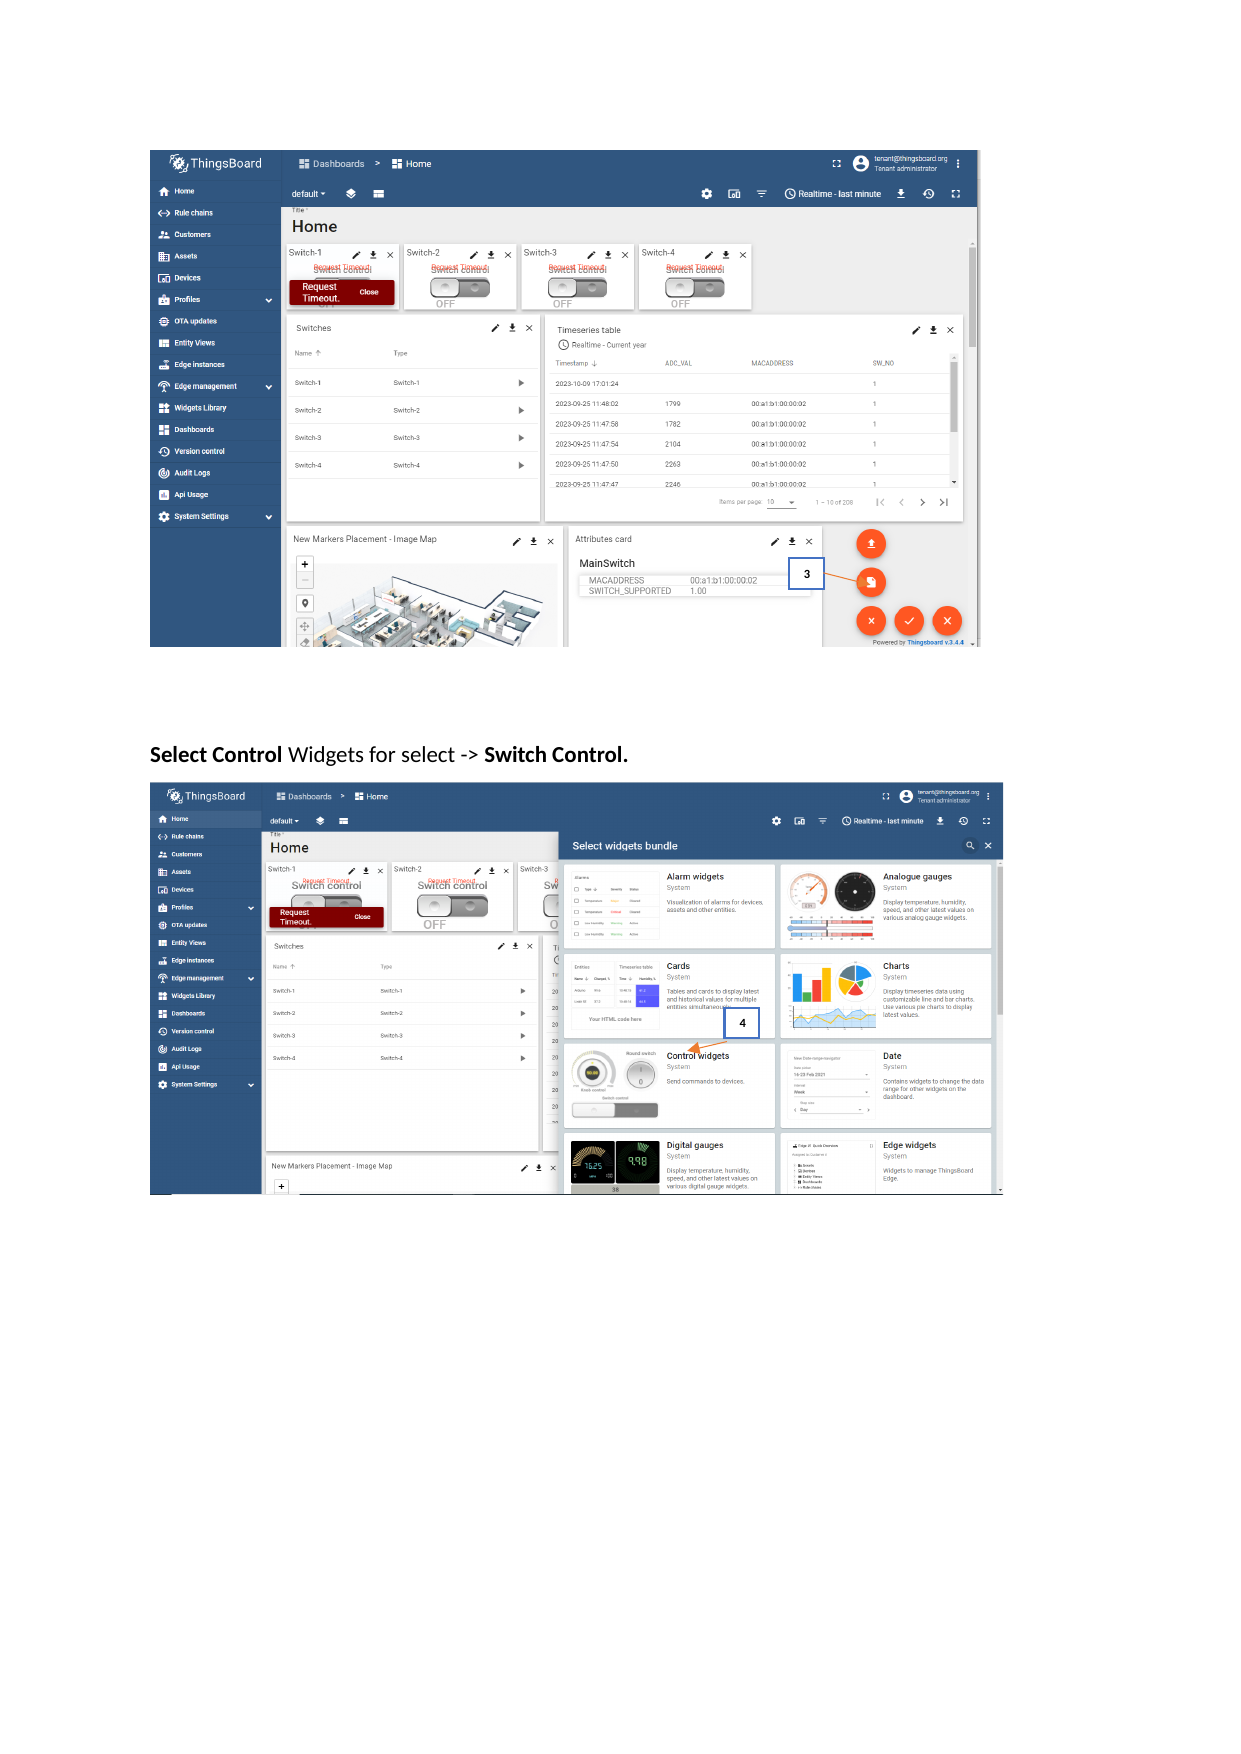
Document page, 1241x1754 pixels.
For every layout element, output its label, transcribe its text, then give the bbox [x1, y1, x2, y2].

text Select Control Widgets for select -> Switch Control. [150, 741, 1090, 769]
picture [150, 150, 981, 647]
picture [150, 781, 1004, 1195]
